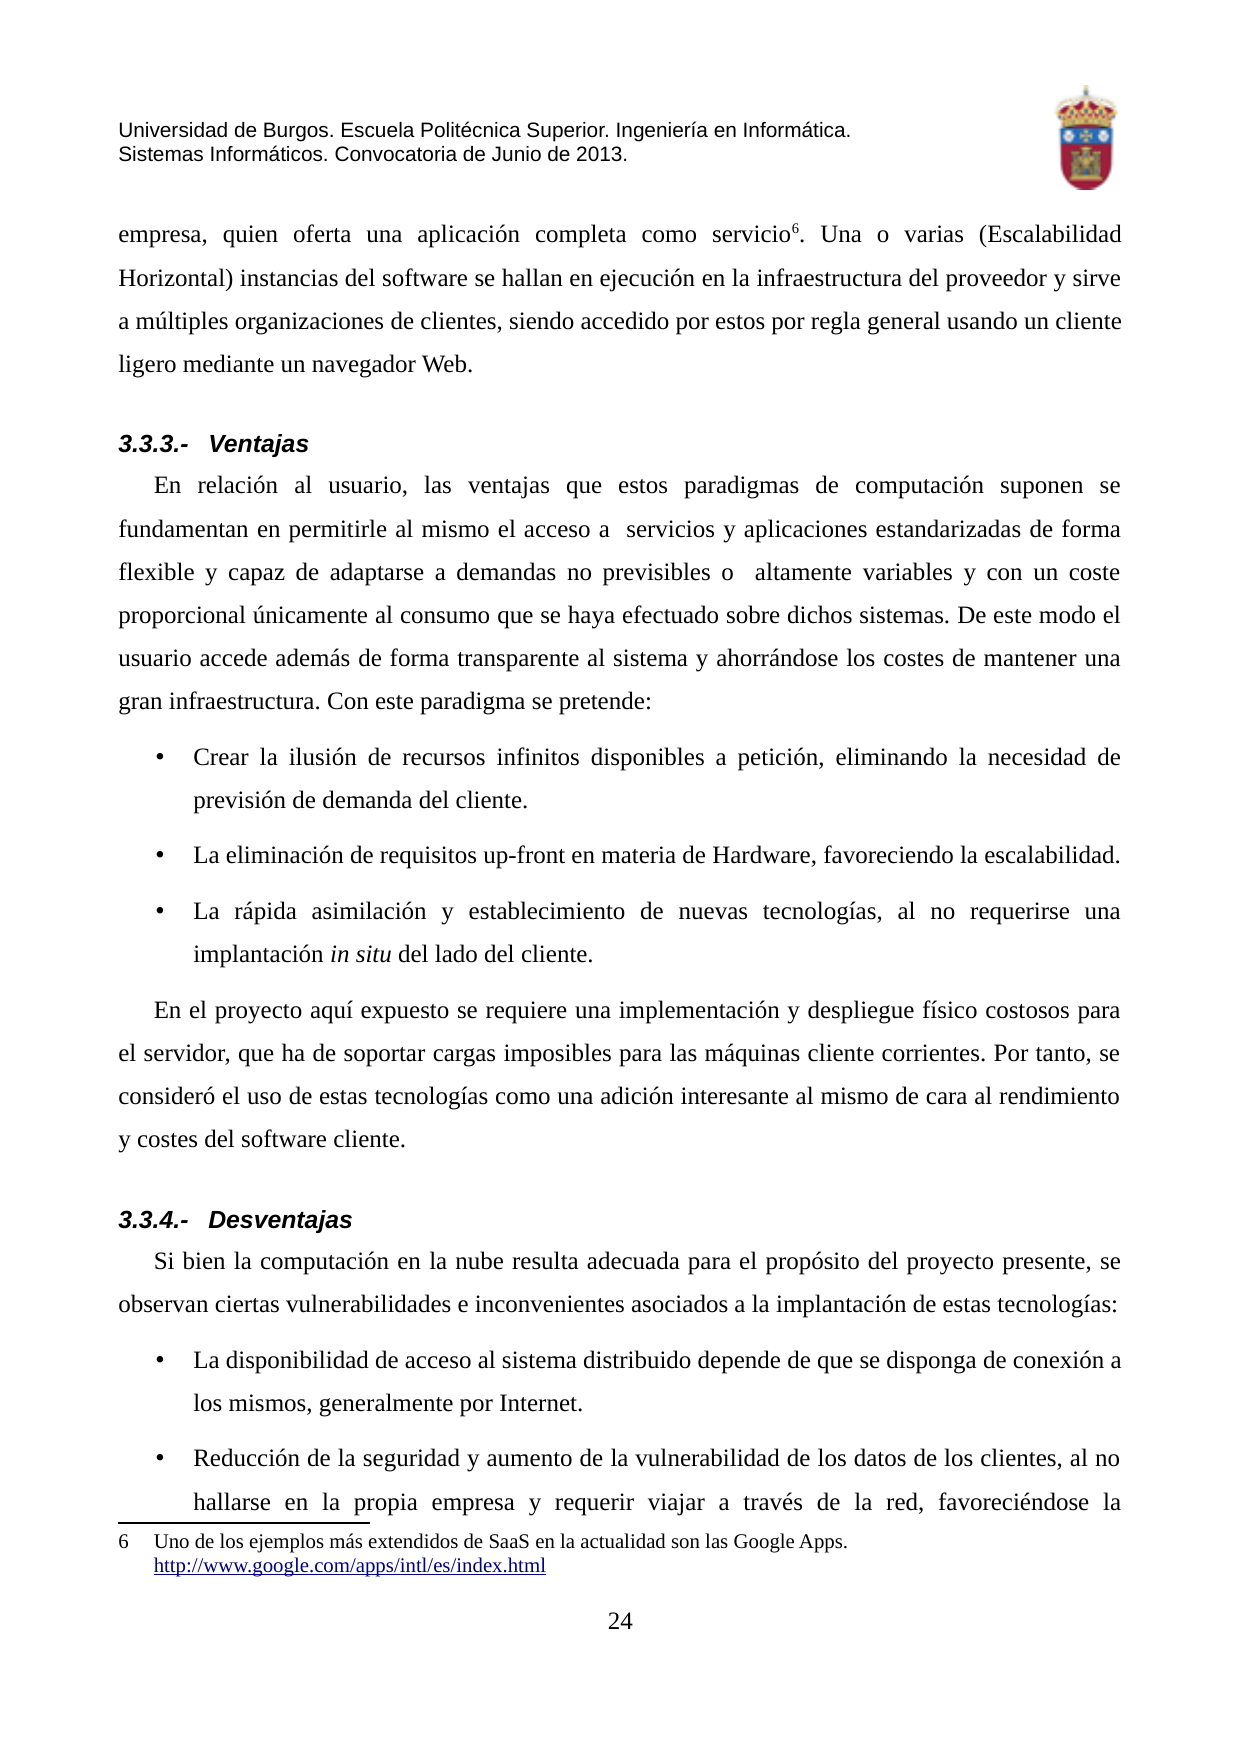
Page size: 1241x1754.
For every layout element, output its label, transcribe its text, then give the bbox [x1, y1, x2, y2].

text empresa, quien oferta una aplicación completa como servicio. Una o varias (Escalabilidad Horizontal) instancias del software se hallan en ejecución en la infraestructura del proveedor y sirve a múltiples organizaciones de clientes, siendo accedido por estos por regla general usando un cliente ligero mediante un navegador Web. [118, 219, 1122, 378]
list La rápida asimilación y establecimiento de nuevas tecnologías, al no requerirse una implantación in situ del lado del cliente. [156, 896, 1122, 968]
list La disponibilidad de acceso al sistema distribuido depende de que se disponga de conexión a los mismos, generalmente por Internet. [156, 1345, 1122, 1417]
text Si bien la computación en la nube resulta adecuada para el propósito del proyecto presente, se observan ciertas vulnerabilidades e inconvenientes asociados a la implantación de estas tecnologías: [118, 1246, 1122, 1318]
list Crear la ilusión de recursos infinitos disponibles a petición, eliminando la necesidad de previsión de demanda del cliente. [156, 742, 1122, 814]
subtitle Ventajas [118, 429, 1122, 458]
text Uno de los ejemplos más extendidos de SaaS en la actualidad son las Google Apps. http://www.google.com/apps/intl/es/index.html [118, 1529, 1122, 1577]
picture [1053, 85, 1120, 190]
subtitle Desventajas [118, 1205, 1122, 1233]
text En relación al usuario, las ventajas que estos paradigmas de computación suponen se fundamentan en permitirle al mismo el acceso a servicios y aplicaciones estandarizadas de forma flexible y capaz de adaptarse a demandas no previsibles o altamente variables y con un coste proporcional únicamente al consumo que se haya efectuado sobre dichos sistemas. De este modo el usuario accede además de forma transparente al sistema y ahorrándose los costes de mantener una gran infraestructura. Con este paradigma se pretende: [118, 471, 1122, 715]
list La eliminación de requisitos up-front en materia de Hardware, favoreciendo la escalabilidad. [156, 841, 1122, 869]
list Reducción de la seguridad y aumento de la vulnerabilidad de los datos de los clientes, al no hallarse en la propia empresa y requerir viajar a través de la red, favoreciéndose la [156, 1443, 1122, 1515]
text En el proyecto aquí expuesto se requiere una implementación y despliegue físico costosos para el servidor, que ha de soportar cargas imposibles para las máquinas cliente corrientes. Por tanto, se consideró el uso de estas tecnologías como una adición interesante al mismo de cara al rendimiento y costes del software cliente. [118, 995, 1122, 1153]
